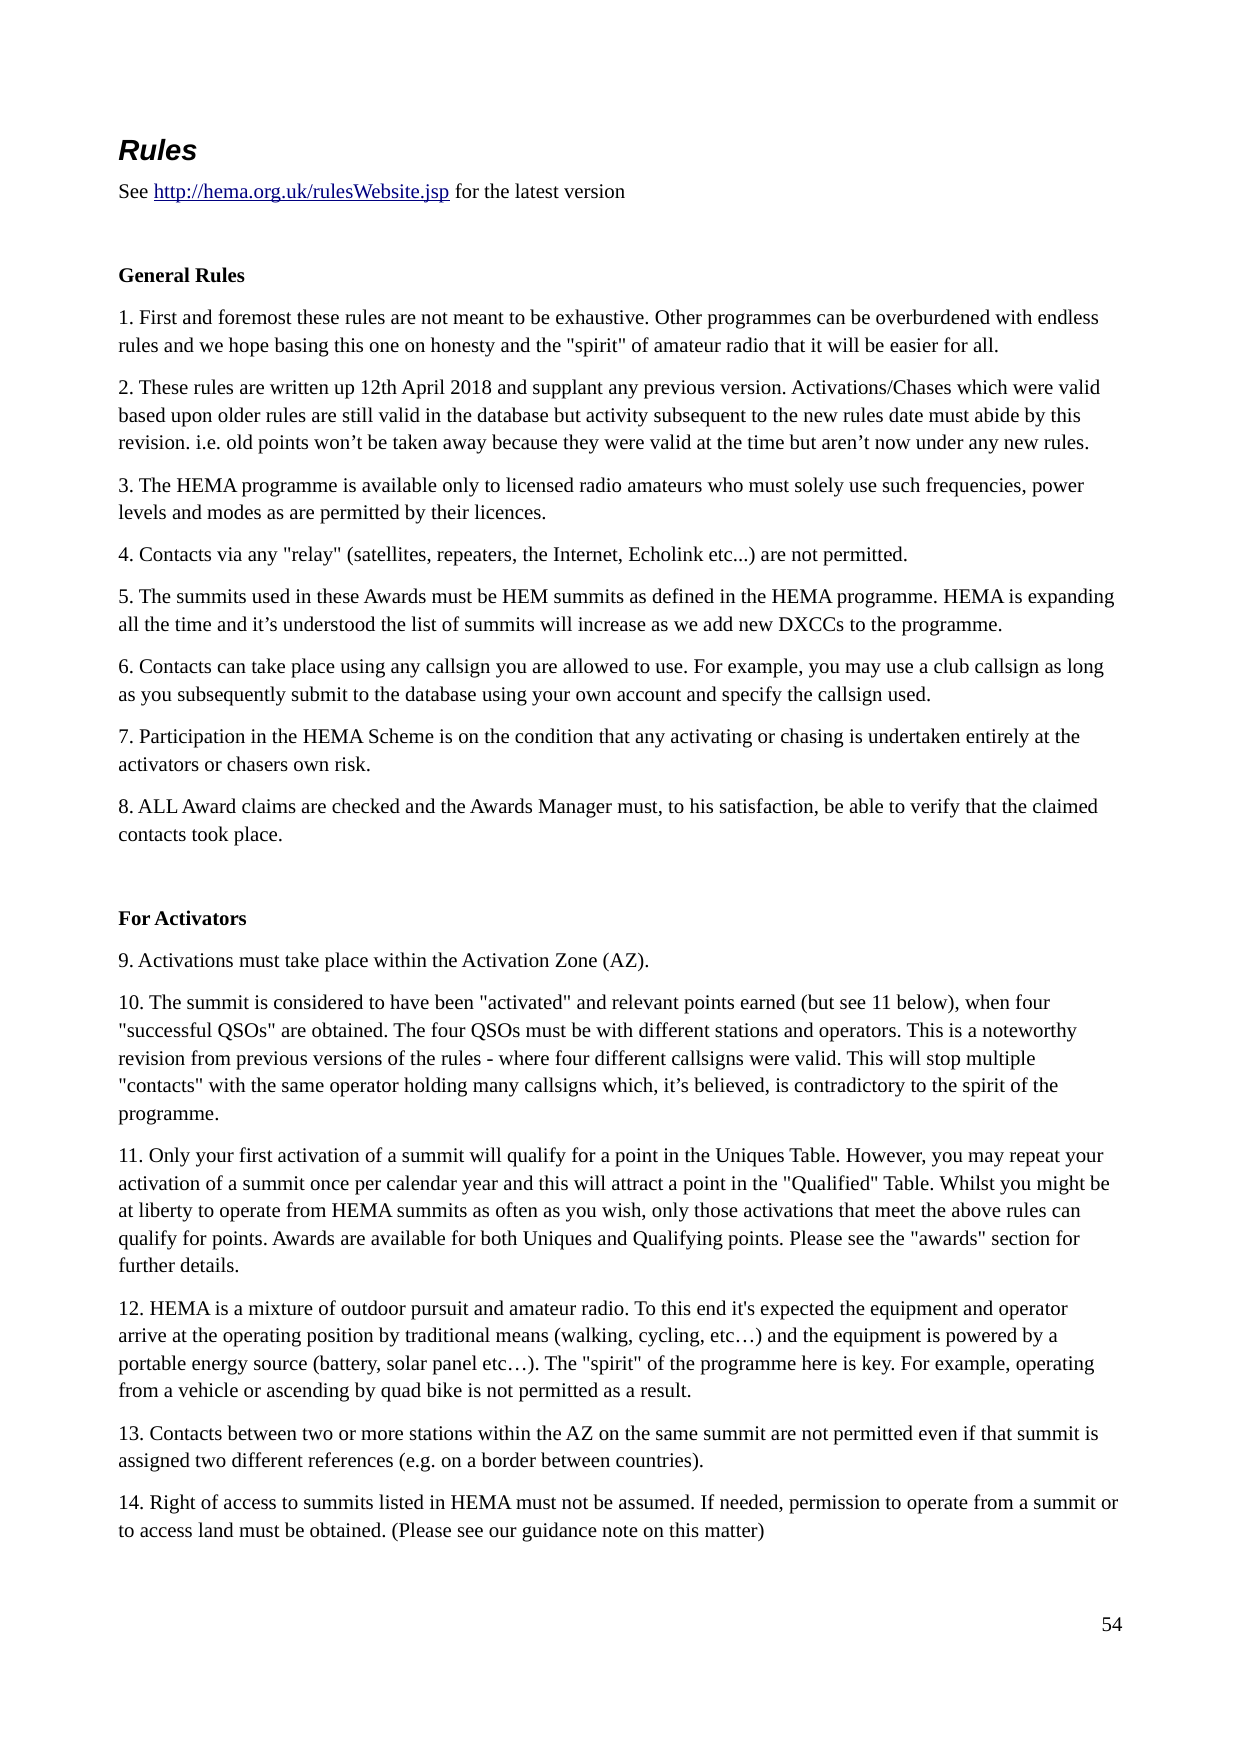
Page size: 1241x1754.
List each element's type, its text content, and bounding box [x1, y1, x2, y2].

text General Rules [118, 263, 1122, 287]
text 1. First and foremost these rules are not meant to be exhaustive. Other programmes can be overburdened with endless rules and we hope basing this one on honesty and the "spirit" of amateur radio that it will be easier for all. [118, 305, 1122, 357]
text 7. Participation in the HEMA Scheme is on the condition that any activating or chasing is undertaken entirely at the activators or chasers own risk. [118, 724, 1122, 776]
text 12. HEMA is a mixture of outdoor pursuit and amateur radio. To this end it's expected the equipment and operator arrive at the operating position by traditional means (walking, cycling, etc…) and the equipment is powered by a portable energy source (battery, solar panel etc…). The "spirit" of the programme here is key. For example, operating from a vehicle or ascending by quad bike is not permitted as a result. [118, 1295, 1122, 1402]
text 13. Contacts between two or more stations within the AZ on the same summit are not permitted even if that summit is assigned two different references (e.g. on a border between countries). [118, 1420, 1122, 1472]
text See http://hema.org.uk/rulesWebsite.jsp for the latest version [118, 179, 1122, 203]
subtitle Rules [118, 133, 1122, 166]
text 9. Activations must take place within the Activation Zone (AZ). [118, 948, 1122, 972]
text 6. Contacts can take place using any callsign you are allowed to use. For example, you may use a club callsign as long as you subsequently submit to the database using your own account and specify the callsign used. [118, 654, 1122, 706]
text 11. Only your first activation of a summit will qualify for a point in the Uniques Table. However, you may repeat your activation of a summit once per calendar year and this will attract a point in the "Qualified" Table. Whilst you might be at liberty to operate from HEMA summits as often as you wish, only those activations that meet the above rules can qualify for points. Awards are available for both Uniques and Qualifying points. Please see the "awards" section for further details. [118, 1143, 1122, 1277]
text 3. The HEMA programme is available only to licensed radio amateurs who must solely use such frequencies, power levels and modes as are permitted by their licences. [118, 472, 1122, 524]
text 4. Contacts via any "relay" (satellites, repeaters, the Internet, Echolink etc...) are not permitted. [118, 542, 1122, 566]
text 5. The summits used in these Awards must be HEM summits as defined in the HEMA programme. HEMA is expanding all the time and it’s understood the list of summits will increase as we add new DXCCs to the programme. [118, 584, 1122, 636]
text For Activators [118, 906, 1122, 930]
text 10. The summit is considered to have been "activated" and relevant points earned (but see 11 below), when four "successful QSOs" are obtained. The four QSOs must be with different stations and operators. This is a noteworthy revision from previous versions of the rules - where four different callsigns were valid. This will stop multiple "contacts" with the same operator holding many callsigns which, it’s believed, is contradictory to the spirit of the programme. [118, 990, 1122, 1125]
text 2. These rules are written up 12th April 2018 and supplant any previous version. Activations/Chases which were valid based upon older rules are still valid in the database but activity subsequent to the new rules date must abide by this revision. i.e. old points won’t be taken away because they were valid at the time but aren’t now under any new rules. [118, 375, 1122, 454]
text 8. ALL Award claims are checked and the Awards Manager must, to his satisfaction, be able to verify that the claimed contacts took place. [118, 794, 1122, 846]
text 14. Right of access to summits listed in HEMA must not be assumed. If needed, permission to operate from a summit or to access land must be obtained. (Please see our guidance note on this matter) [118, 1490, 1122, 1542]
